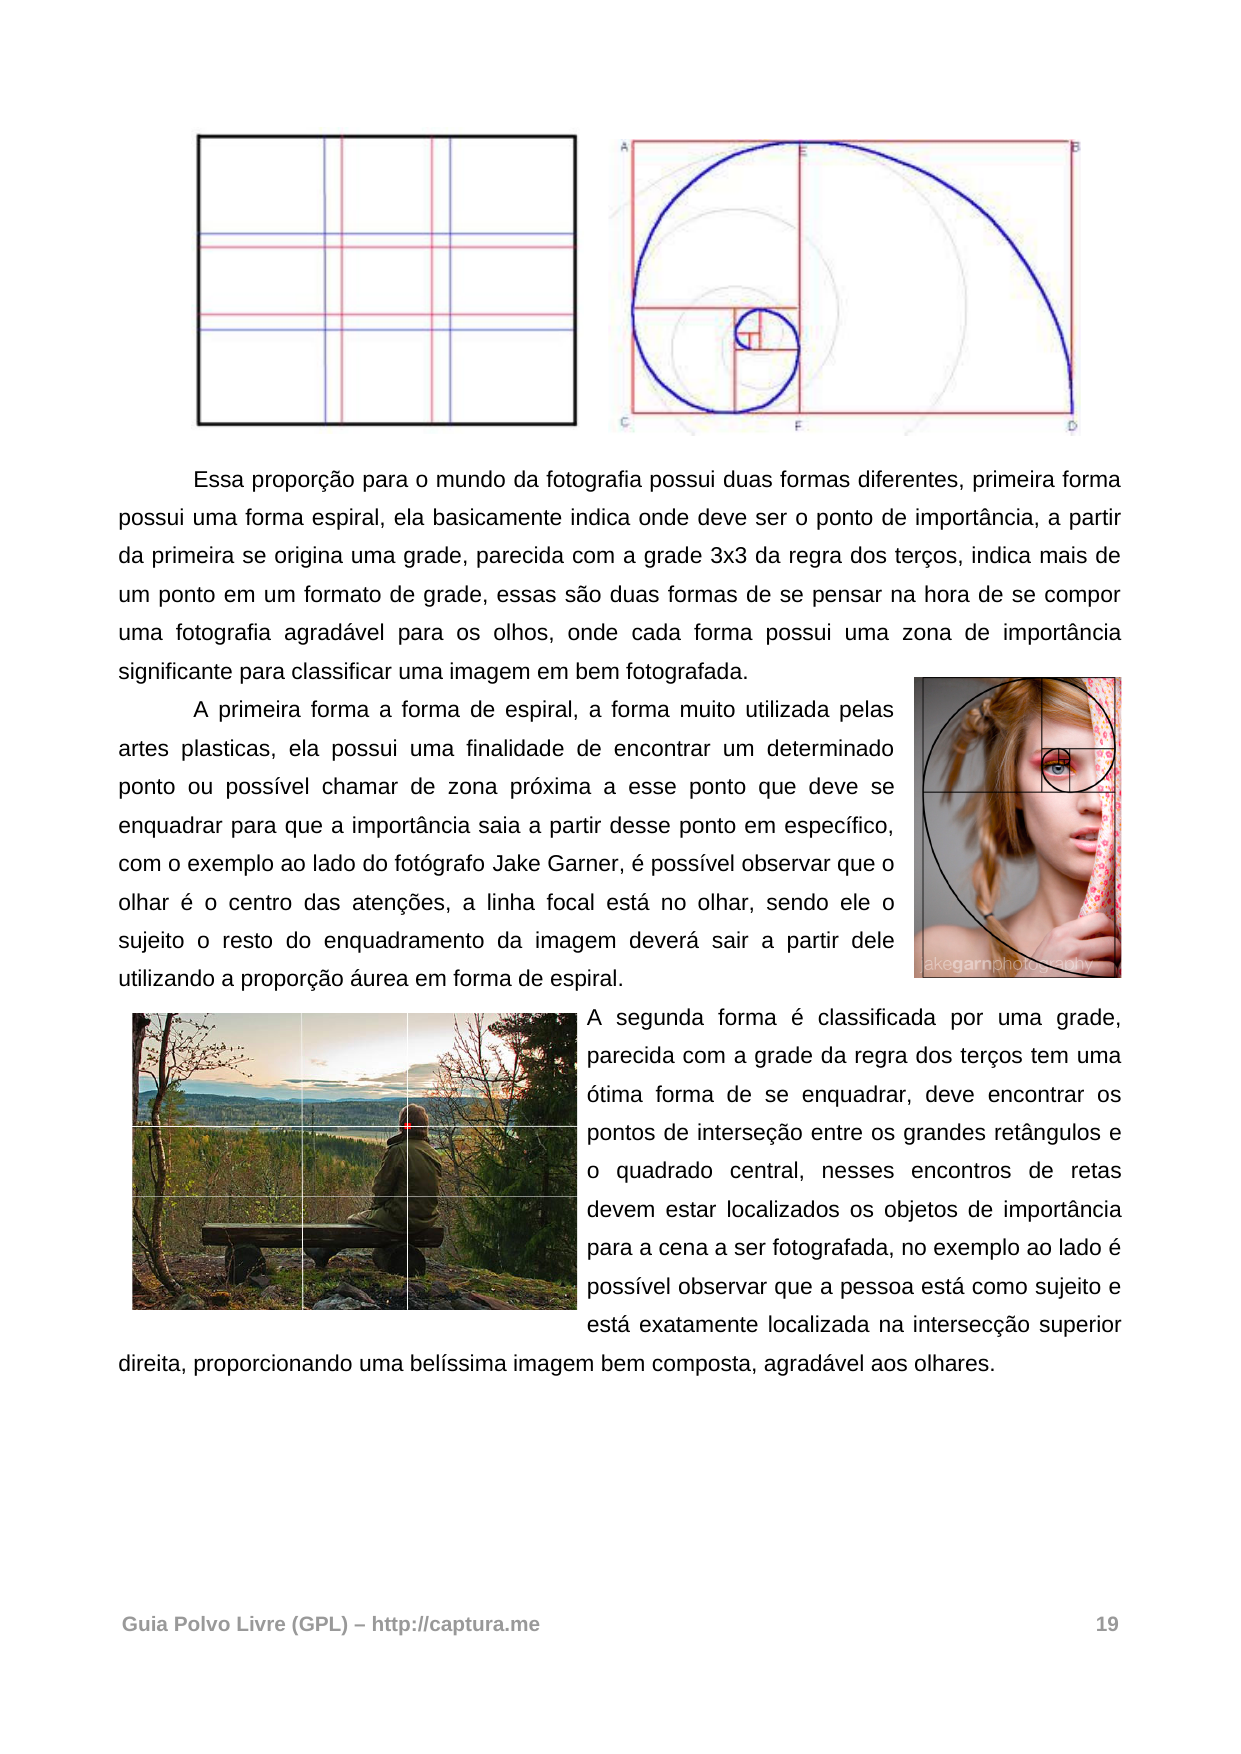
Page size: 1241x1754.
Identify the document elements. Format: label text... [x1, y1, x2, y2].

text A segunda forma é classificada por uma grade, parecida com a grade da regra dos terços tem uma ótima forma de se enquadrar, deve encontrar os pontos de interseção entre os grandes retângulos e o quadrado central, nesses encontros de retas devem estar localizados os objetos de importância para a cena a ser fotografada, no exemplo ao lado é possível observar que a pessoa está como sujeito e está exatamente localizada na intersecção superior direita, proporcionando uma belíssima imagem bem composta, agradável aos olhares. [118, 1004, 1122, 1376]
picture [132, 1013, 578, 1310]
text Essa proporção para o mundo da fotografia possui duas formas diferentes, primeira forma possui uma forma espiral, ela basicamente indica onde deve ser o ponto de importância, a partir da primeira se origina uma grade, parecida com a grade 3x3 da regra dos terços, indica mais de um ponto em um formato de grade, essas são duas formas de se pensar na hora de se compor uma fotografia agradável para os olhos, onde cada forma possui uma zona de importância significante para classificar uma imagem em bem fotografada. [118, 466, 1122, 684]
text A primeira forma a forma de espiral, a forma muito utilizada pelas artes plasticas, ela possui uma finalidade de encontrar um determinado ponto ou possível chamar de zona próxima a esse ponto que deve se enquadrar para que a importância saia a partir desse ponto em específico, com o exemplo ao lado do fotógrafo Jake Garner, é possível observar que o olhar é o centro das atenções, a linha focal está no olhar, sendo ele o sujeito o resto do enquadramento da imagem deverá sair a partir dele utilizando a proporção áurea em forma de espiral. [118, 697, 1122, 992]
picture [914, 677, 1122, 978]
picture [191, 127, 585, 434]
picture [608, 139, 1081, 436]
